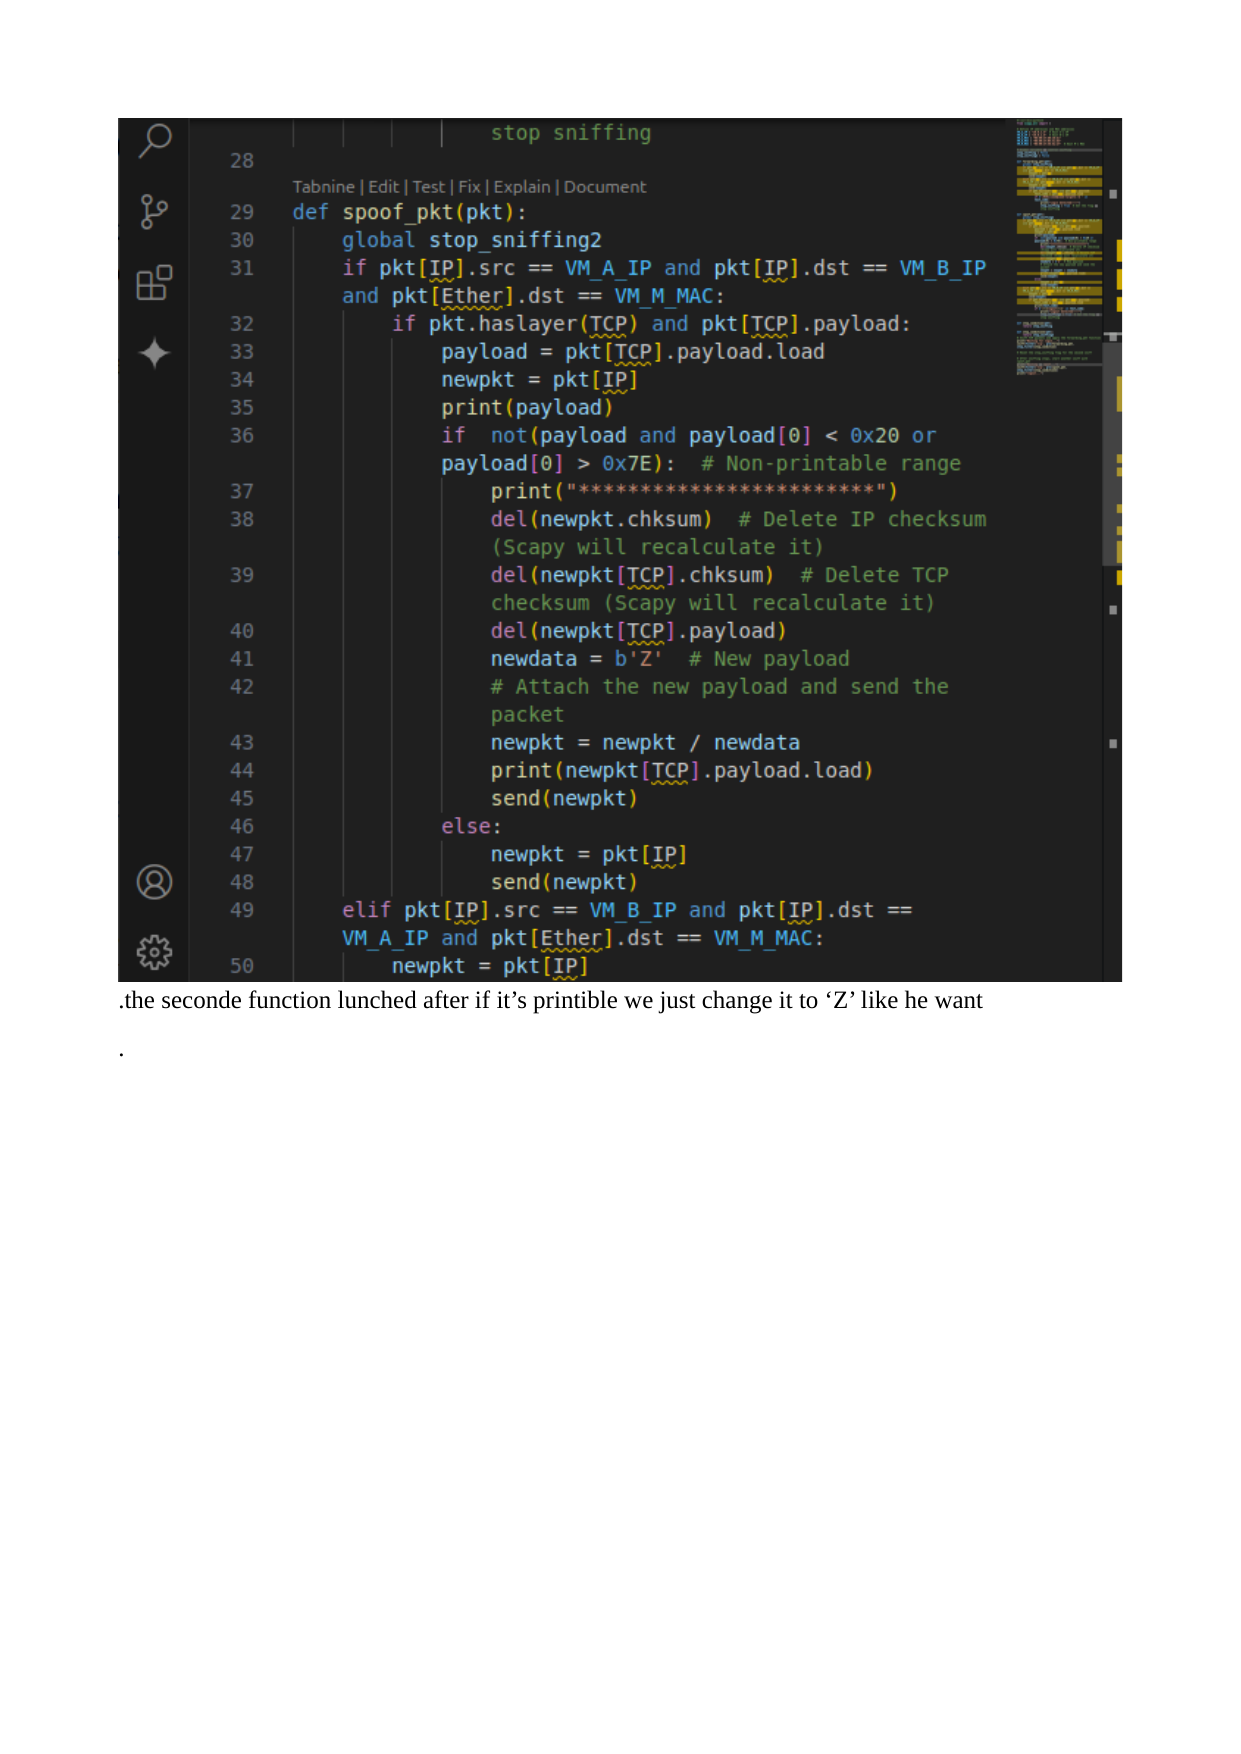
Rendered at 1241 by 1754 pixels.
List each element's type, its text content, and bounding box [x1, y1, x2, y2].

text . [118, 1033, 1122, 1062]
picture [118, 118, 1123, 982]
text .the seconde function lunched after if it’s printible we just change it to ‘Z’ like he want [118, 982, 1122, 1014]
